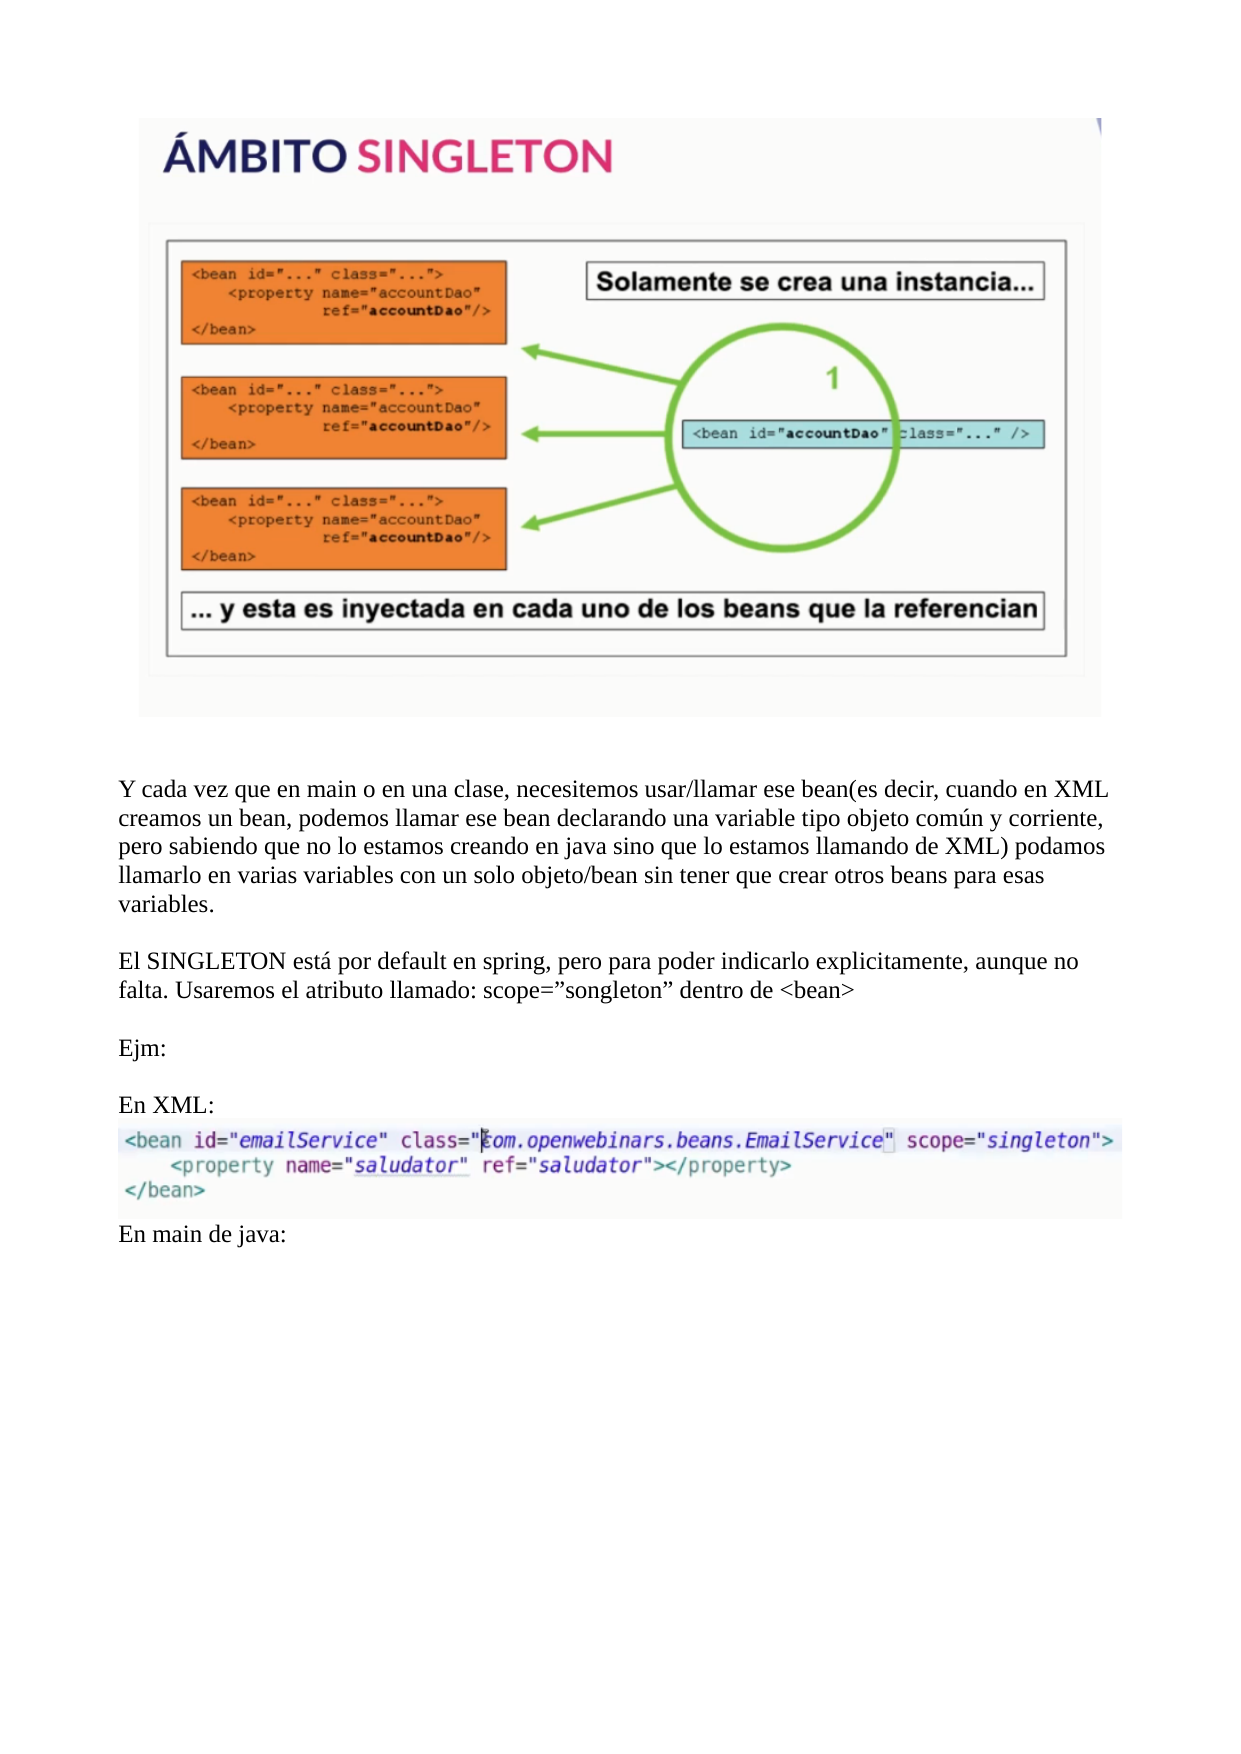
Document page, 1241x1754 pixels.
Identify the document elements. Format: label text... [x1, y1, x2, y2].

text El SINGLETON está por default en spring, pero para poder indicarlo explicitamente, aunque no falta. Usaremos el atributo llamado: scope=”songleton” dentro de <bean> [118, 946, 1122, 1004]
text Y cada vez que en main o en una clase, necesitemos usar/llamar ese bean(es decir, cuando en XML creamos un bean, podemos llamar ese bean declarando una variable tipo objeto común y corriente, pero sabiendo que no lo estamos creando en java sino que lo estamos llamando de XML) podamos llamarlo en varias variables con un solo objeto/bean sin tener que crear otros beans para esas variables. [118, 774, 1122, 918]
text En main de java: [118, 1219, 1122, 1247]
text En XML: [118, 1090, 1122, 1118]
text Ejm: [118, 1033, 1122, 1061]
